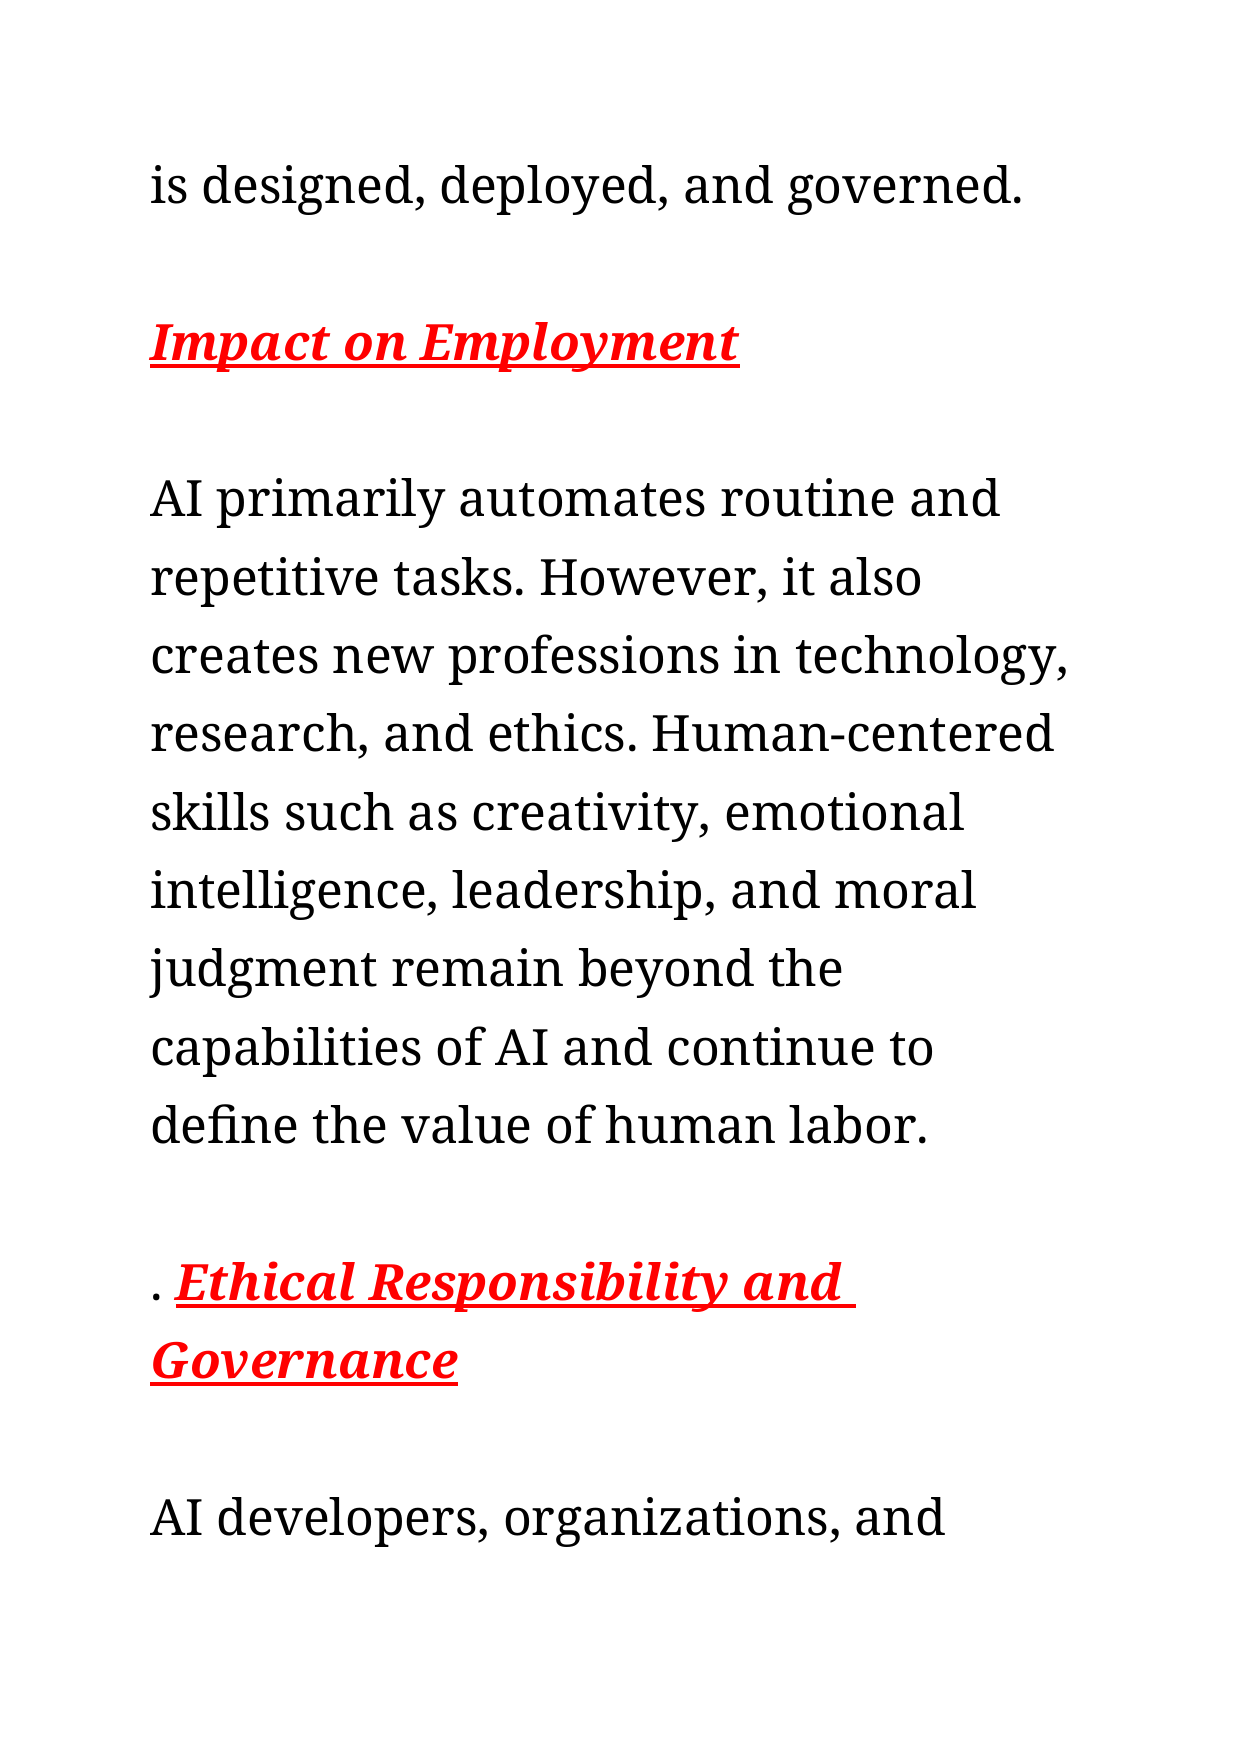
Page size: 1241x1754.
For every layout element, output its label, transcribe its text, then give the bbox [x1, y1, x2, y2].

text is designed, deployed, and governed. [150, 150, 1090, 218]
text . Ethical Responsibility and Governance [150, 1247, 1090, 1393]
text AI developers, organizations, and [150, 1482, 1090, 1550]
text Impact on Employment [150, 307, 1090, 375]
text AI primarily automates routine and repetitive tasks. However, it also creates new professions in technology, research, and ethics. Human-centered skills such as creativity, emotional intelligence, leadership, and moral judgment remain beyond the capabilities of AI and continue to define the value of human labor. [150, 463, 1090, 1158]
